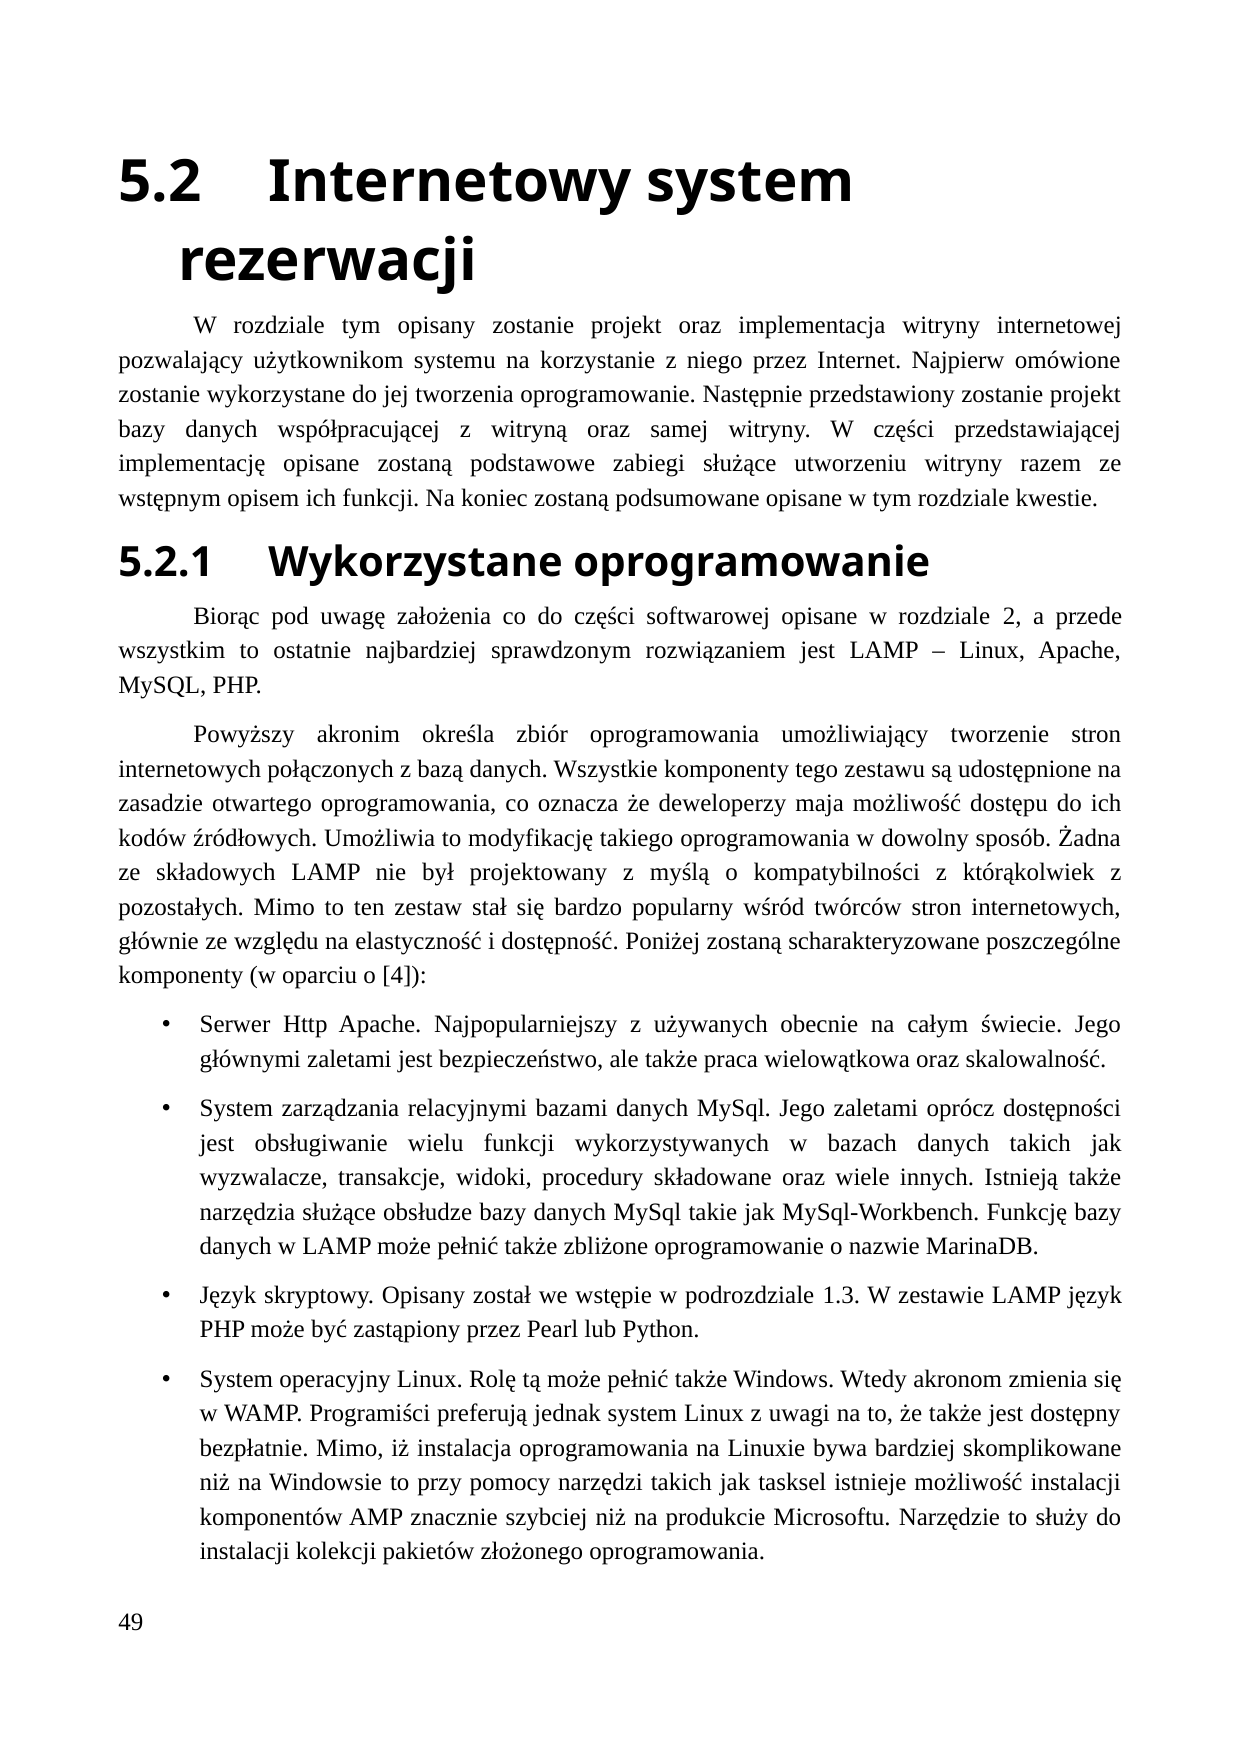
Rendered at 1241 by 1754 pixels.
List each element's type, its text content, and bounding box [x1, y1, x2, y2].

subtitle Wykorzystane oprogramowanie [118, 532, 1122, 589]
list System zarządzania relacyjnymi bazami danych MySql. Jego zaletami oprócz dostępności jest obsługiwanie wielu funkcji wykorzystywanych w bazach danych takich jak wyzwalacze, transakcje, widoki, procedury składowane oraz wiele innych. Istnieją także narzędzia służące obsłudze bazy danych MySql takie jak MySql-Workbench. Funkcję bazy danych w LAMP może pełnić także zbliżone oprogramowanie o nazwie MarinaDB. [162, 1093, 1122, 1260]
list Serwer Http Apache. Najpopularniejszy z używanych obecnie na całym świecie. Jego głównymi zaletami jest bezpieczeństwo, ale także praca wielowątkowa oraz skalowalność. [162, 1009, 1122, 1073]
list Język skryptowy. Opisany został we wstępie w podrozdziale 1.3. W zestawie LAMP język PHP może być zastąpiony przez Pearl lub Python. [162, 1280, 1122, 1343]
subtitle Internetowy system rezerwacji [118, 139, 1122, 298]
text Biorąc pod uwagę założenia co do części softwarowej opisane w rozdziale 2, a przede wszystkim to ostatnie najbardziej sprawdzonym rozwiązaniem jest LAMP – Linux, Apache, MySQL, PHP. [118, 601, 1122, 699]
text Powyższy akronim określa zbiór oprogramowania umożliwiający tworzenie stron internetowych połączonych z bazą danych. Wszystkie komponenty tego zestawu są udostępnione na zasadzie otwartego oprogramowania, co oznacza że deweloperzy maja możliwość dostępu do ich kodów źródłowych. Umożliwia to modyfikację takiego oprogramowania w dowolny sposób. Żadna ze składowych LAMP nie był projektowany z myślą o kompatybilności z którąkolwiek z pozostałych. Mimo to ten zestaw stał się bardzo popularny wśród twórców stron internetowych, głównie ze względu na elastyczność i dostępność. Poniżej zostaną scharakteryzowane poszczególne komponenty (w oparciu o [4]): [118, 719, 1122, 989]
list System operacyjny Linux. Rolę tą może pełnić także Windows. Wtedy akronom zmienia się w WAMP. Programiści preferują jednak system Linux z uwagi na to, że także jest dostępny bezpłatnie. Mimo, iż instalacja oprogramowania na Linuxie bywa bardziej skomplikowane niż na Windowsie to przy pomocy narzędzi takich jak tasksel istnieje możliwość instalacji komponentów AMP znacznie szybciej niż na produkcie Microsoftu. Narzędzie to służy do instalacji kolekcji pakietów złożonego oprogramowania. [162, 1364, 1122, 1565]
text W rozdziale tym opisany zostanie projekt oraz implementacja witryny internetowej pozwalający użytkownikom systemu na korzystanie z niego przez Internet. Najpierw omówione zostanie wykorzystane do jej tworzenia oprogramowanie. Następnie przedstawiony zostanie projekt bazy danych współpracującej z witryną oraz samej witryny. W części przedstawiającej implementację opisane zostaną podstawowe zabiegi służące utworzeniu witryny razem ze wstępnym opisem ich funkcji. Na koniec zostaną podsumowane opisane w tym rozdziale kwestie. [118, 310, 1122, 512]
